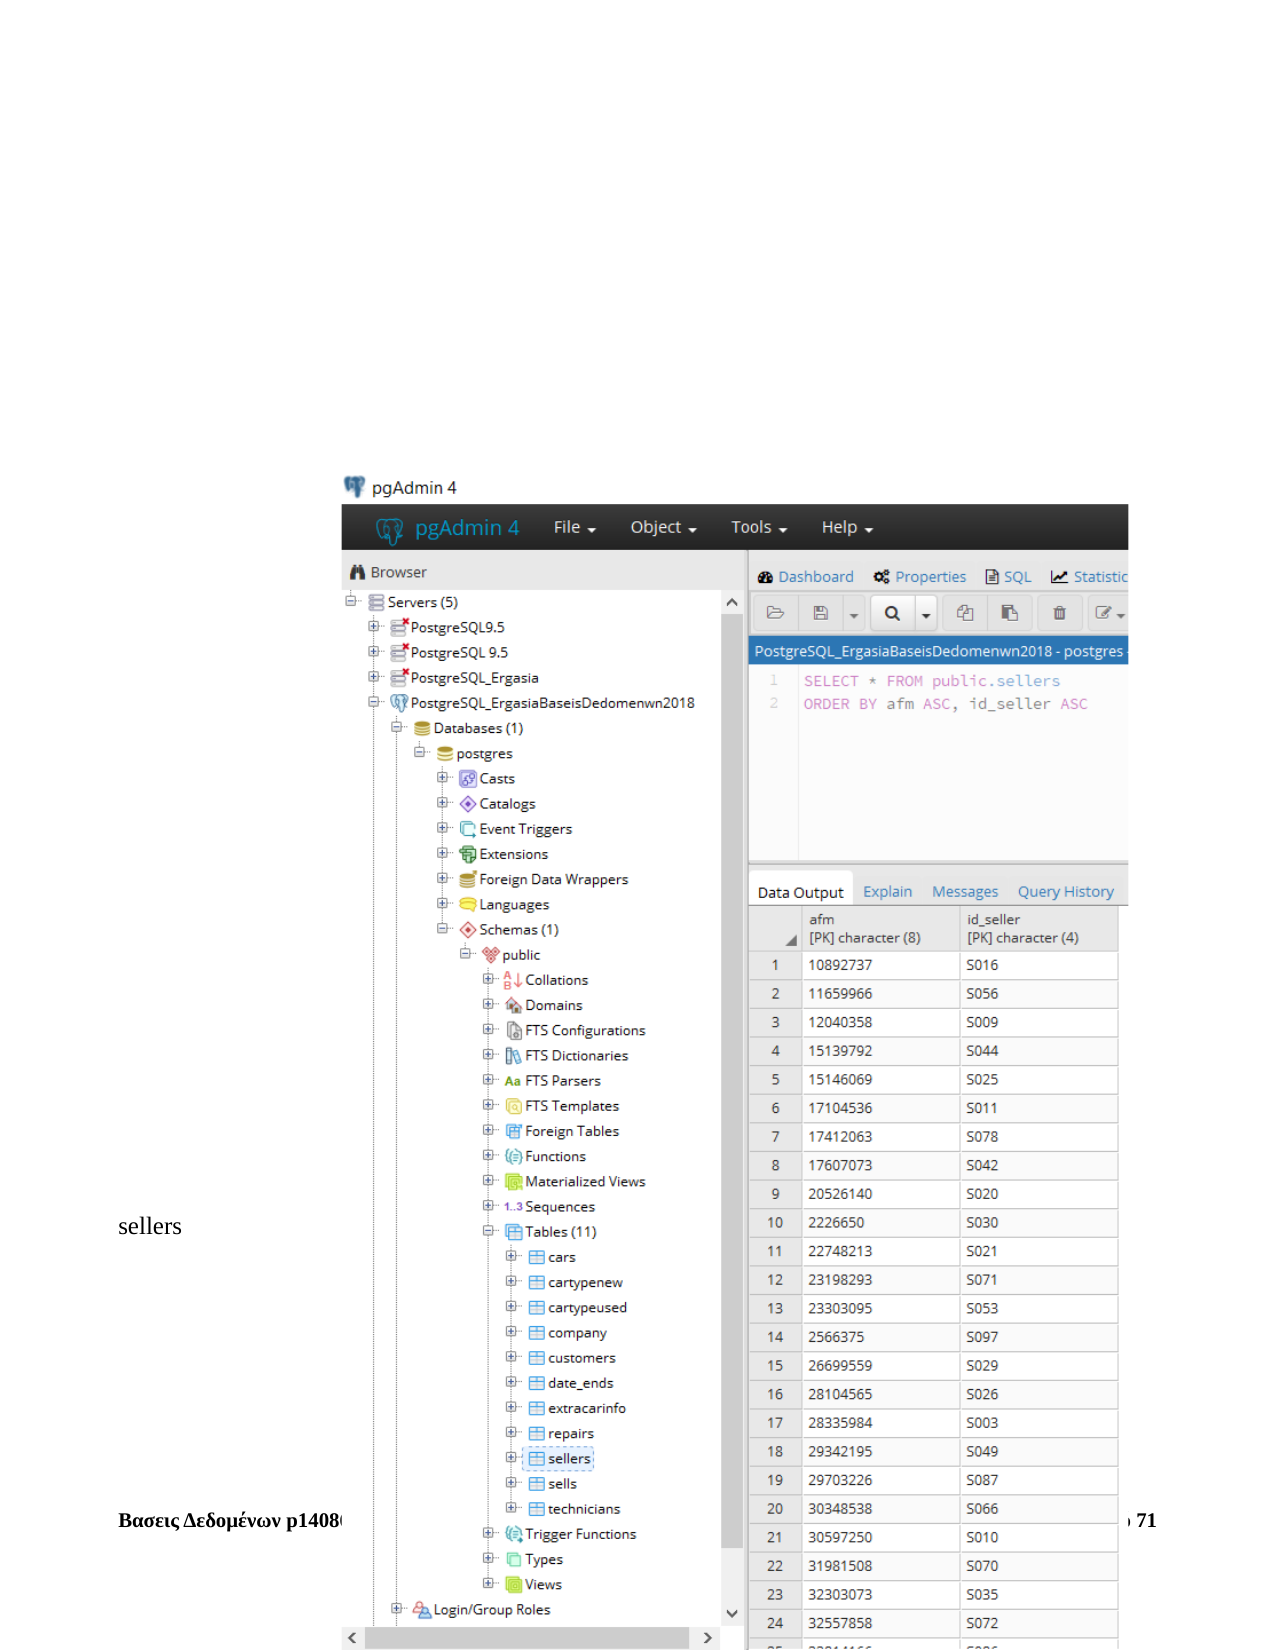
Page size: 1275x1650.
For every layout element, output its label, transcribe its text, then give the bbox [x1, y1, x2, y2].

text [1129, 1211, 1157, 1240]
text sellers [118, 1211, 341, 1240]
picture [341, 472, 1129, 1650]
